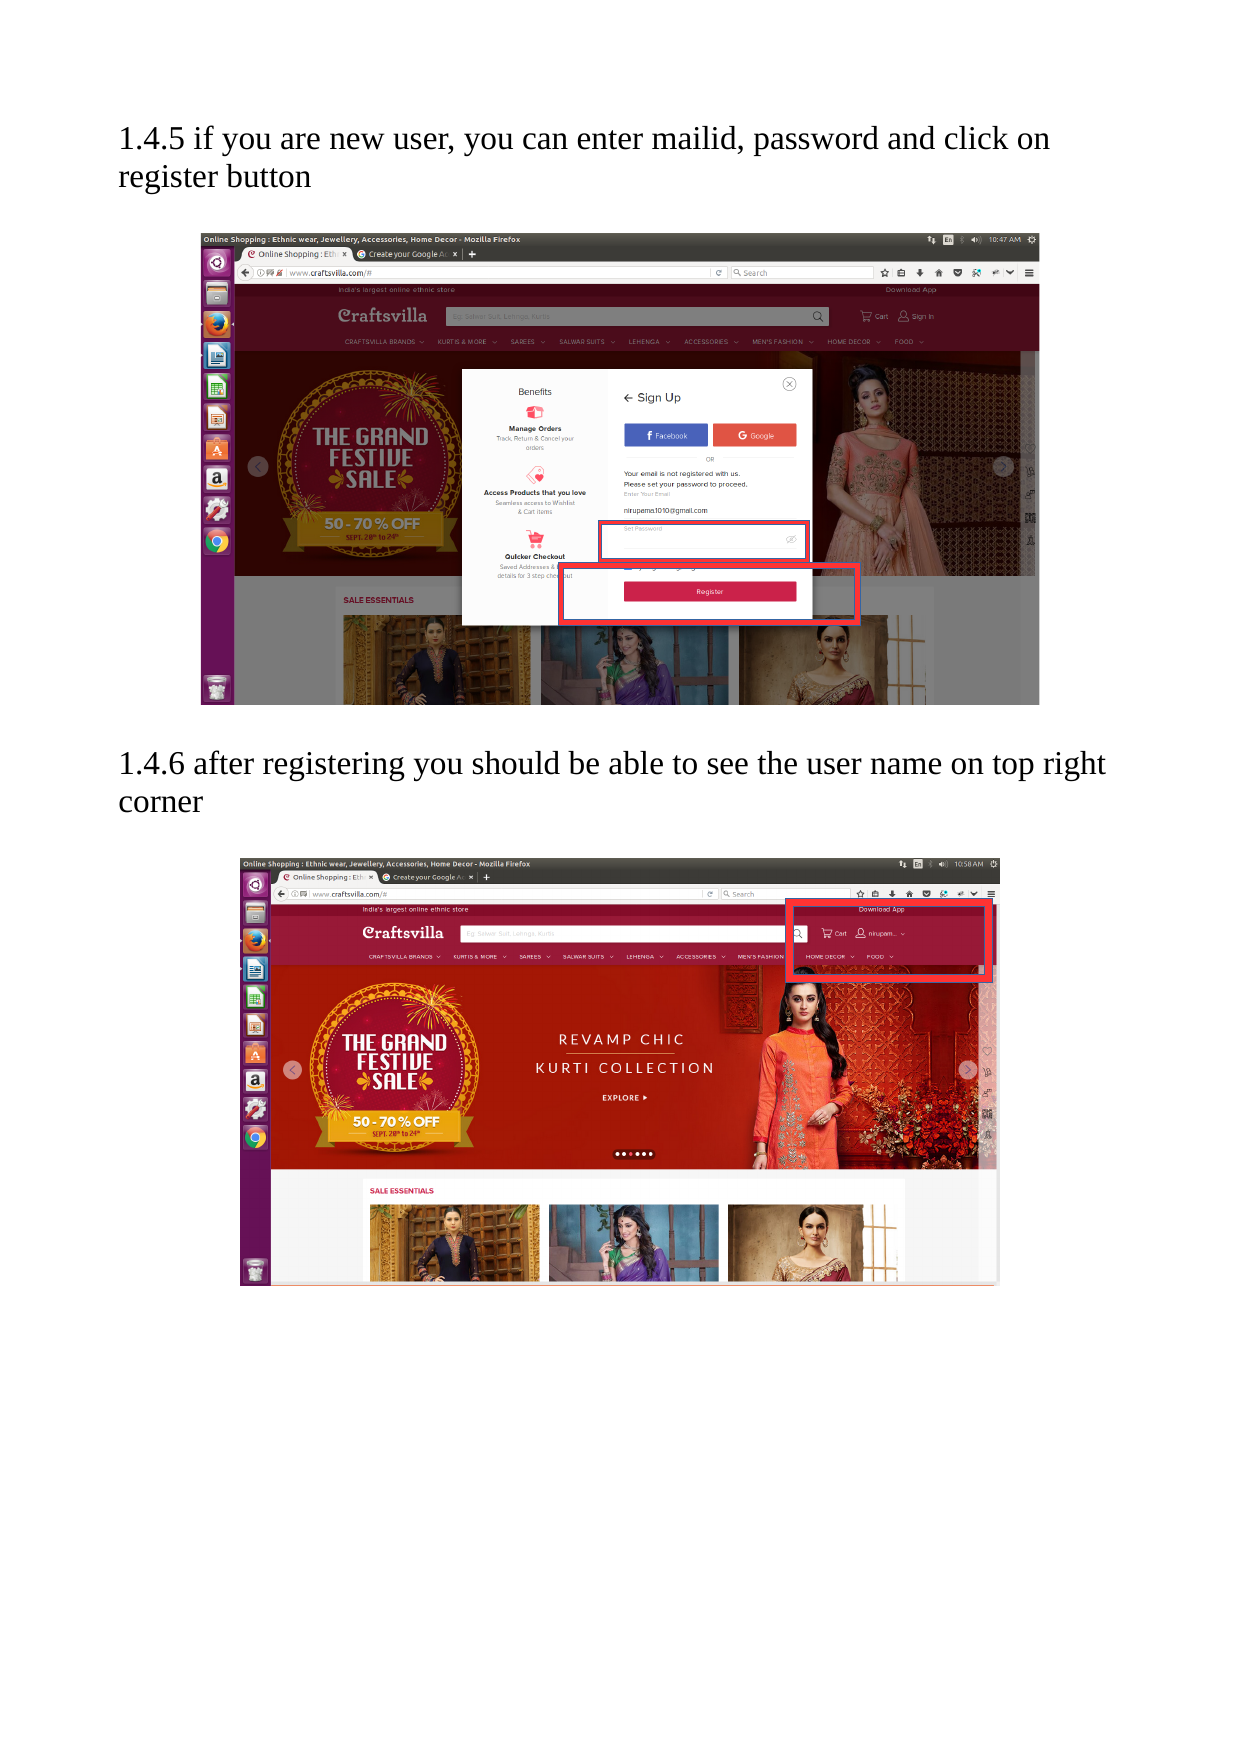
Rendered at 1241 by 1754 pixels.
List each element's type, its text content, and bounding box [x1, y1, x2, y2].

picture [240, 858, 1000, 1286]
text 1.4.5 if you are new user, you can enter mailid, password and click on register button [118, 118, 1122, 195]
picture [200, 233, 1040, 705]
text 1.4.6 after registering you should be able to see the user name on top right corner [118, 743, 1122, 820]
